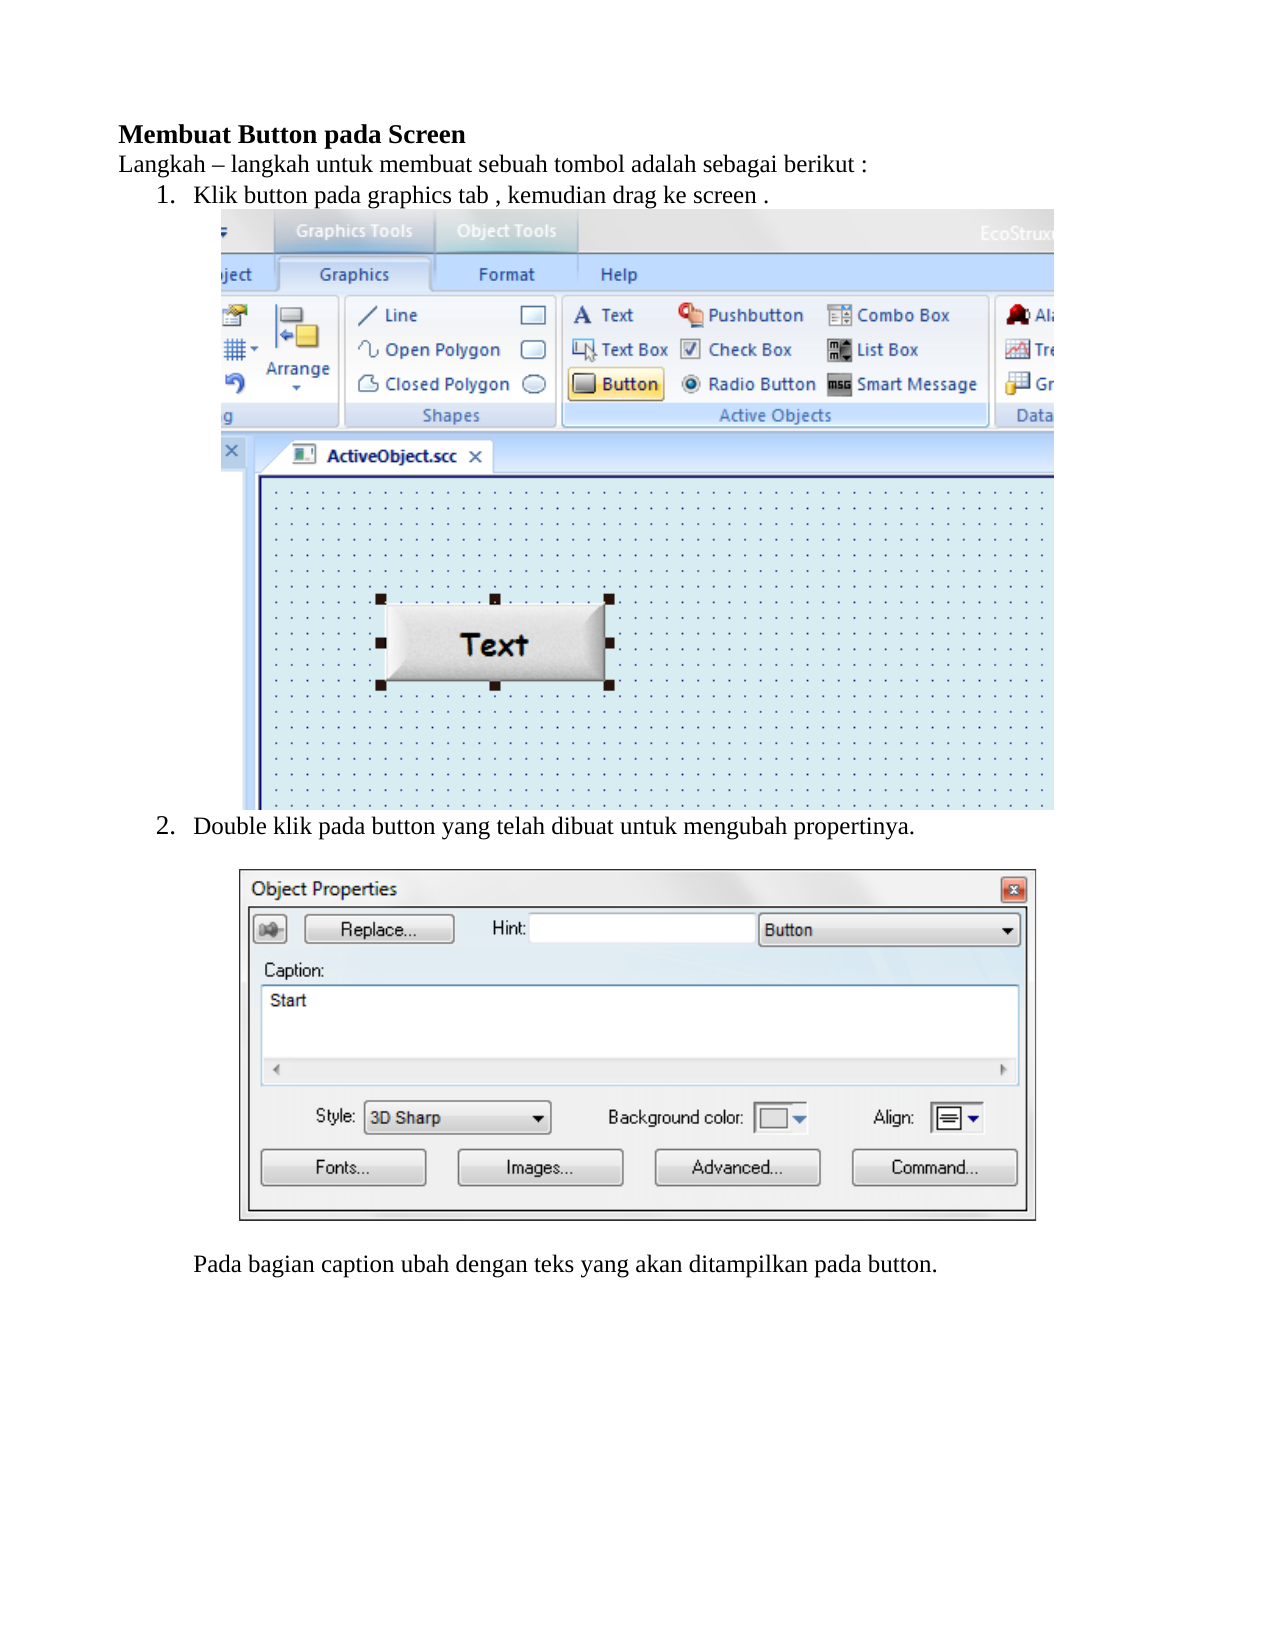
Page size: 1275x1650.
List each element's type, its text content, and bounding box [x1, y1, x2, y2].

picture [239, 869, 1037, 1221]
text Langkah – langkah untuk membuat sebuah tombol adalah sebagai berikut : [118, 149, 1157, 178]
picture [221, 209, 1054, 810]
list Klik button pada graphics tab , kemudian drag ke screen . [156, 178, 1157, 209]
list Double klik pada button yang telah dibuat untuk mengubah propertinya. [156, 209, 1157, 840]
list Pada bagian caption ubah dengan teks yang akan ditampilkan pada button. [156, 1249, 1157, 1278]
text Membuat Button pada Screen [118, 118, 1157, 149]
